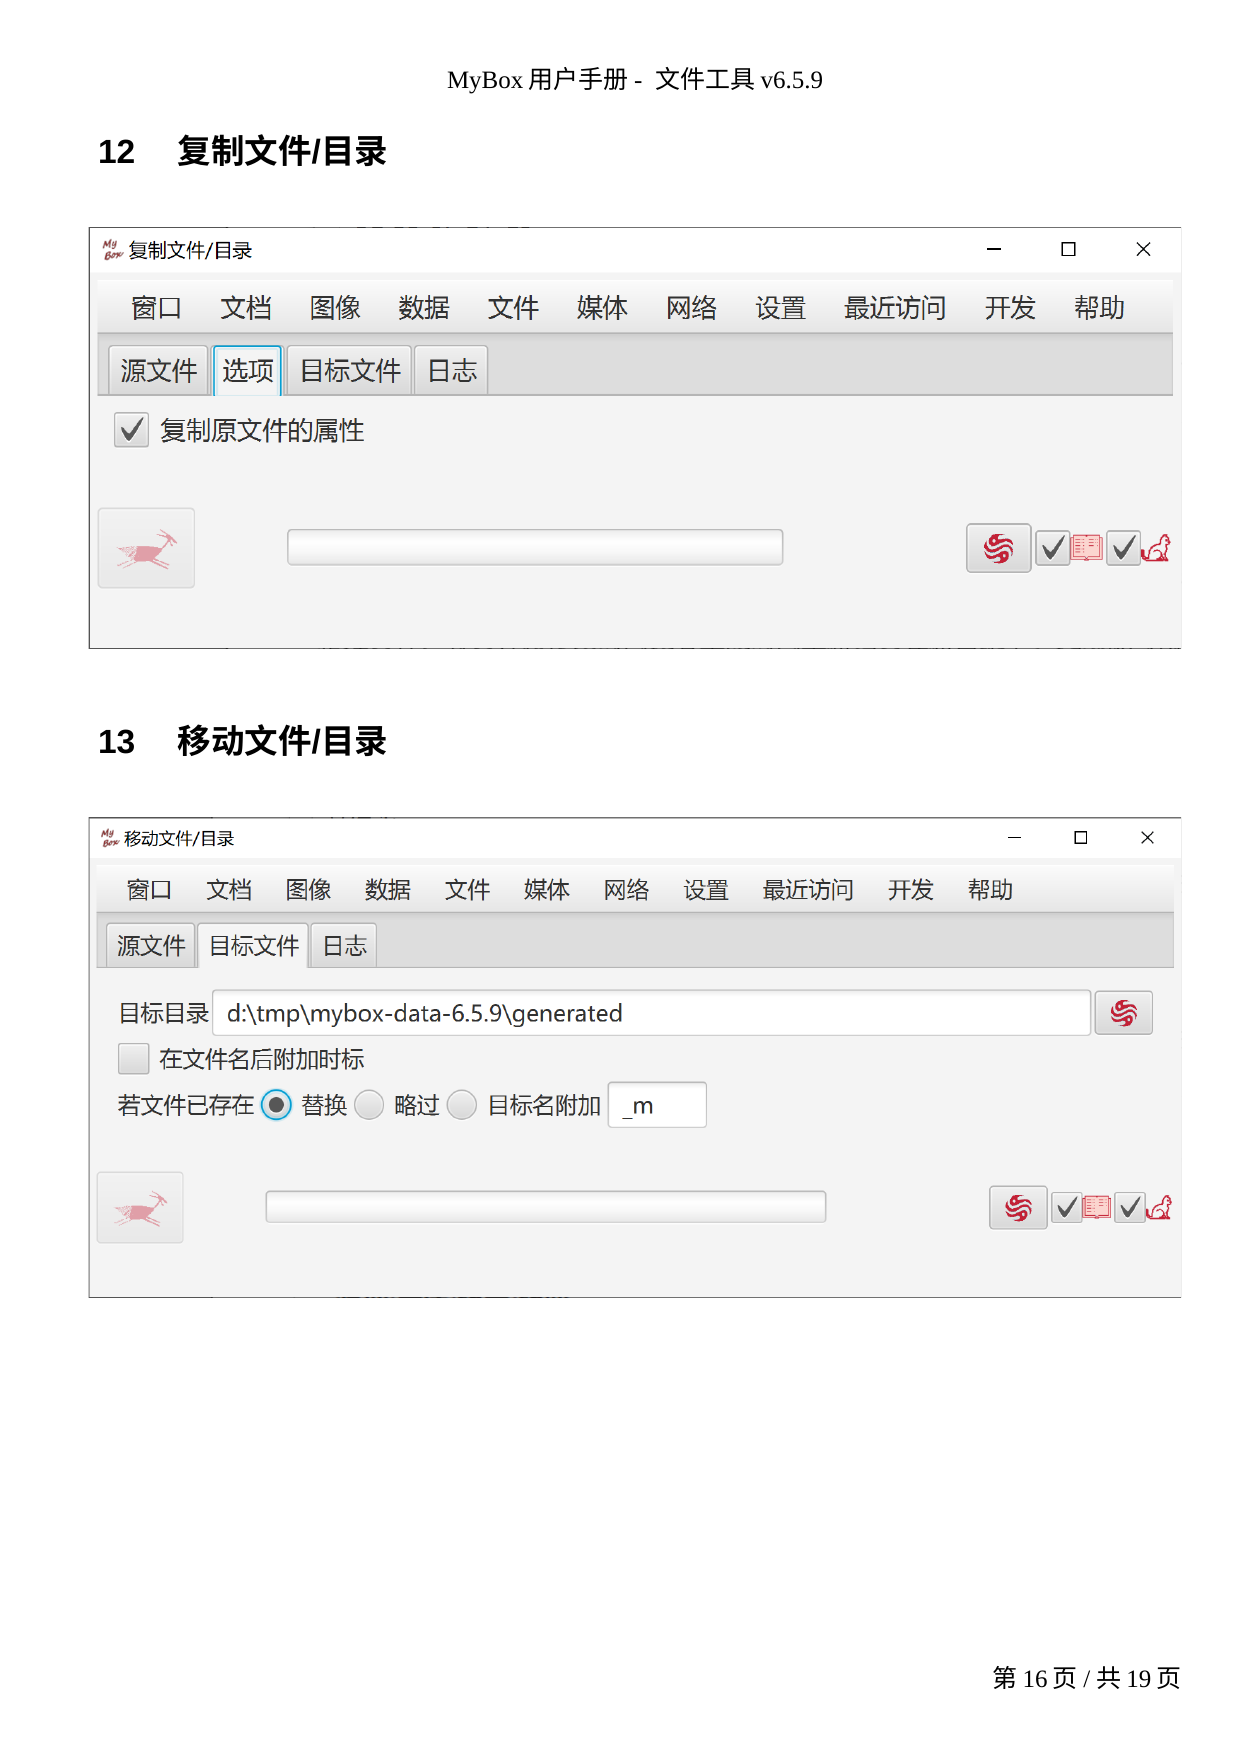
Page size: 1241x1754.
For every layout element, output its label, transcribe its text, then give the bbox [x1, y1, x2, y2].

subtitle 复制文件/目录 [88, 125, 1181, 173]
subtitle 移动文件/目录 [88, 715, 1181, 763]
picture [88, 227, 1182, 649]
picture [88, 817, 1182, 1298]
